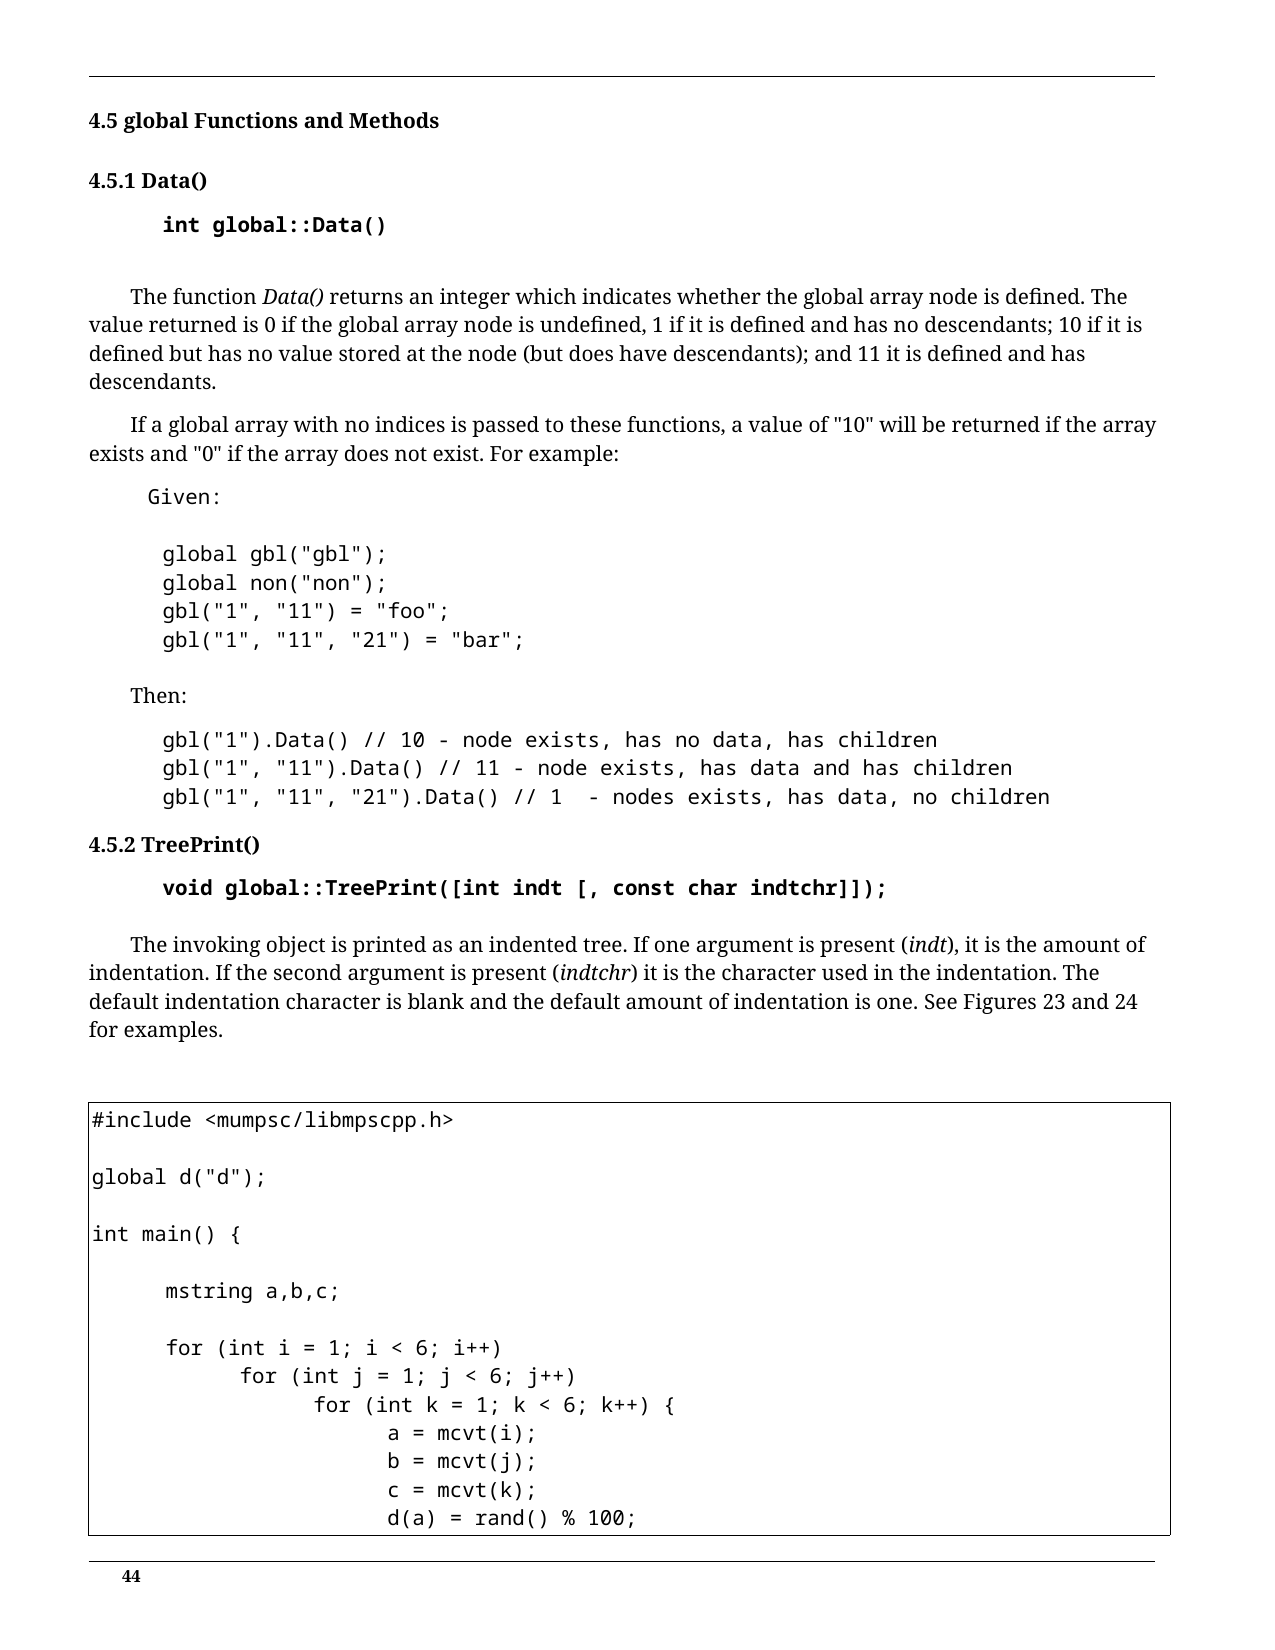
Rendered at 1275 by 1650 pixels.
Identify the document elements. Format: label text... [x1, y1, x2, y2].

text int global::Data() [88, 210, 1170, 238]
text gbl("1", "11", "21").Data() // 1 - nodes exists, has data, no children [162, 782, 1170, 810]
text void global::TreePrint([int indt [, const char indtchr]]); [88, 873, 1170, 902]
text The invoking object is printed as an indented tree. If one argument is present (indt), it is the amount of indentation. If the second argument is present (indtchr) it is the character used in the indentation. The default indentation character is blank and the default amount of indentation is one. See Figures 23 and 24 for examples. [88, 930, 1170, 1044]
subtitle global Functions and Methods [88, 107, 1170, 135]
text The function Data() returns an integer which indicates whether the global array node is defined. The value returned is 0 if the global array node is undefined, 1 if it is defined and has no descendants; 10 if it is defined but has no value stored at the node (but does have descendants); and 11 it is defined and has descendants. [88, 282, 1170, 396]
text gbl("1").Data() // 10 - node exists, has no data, has children [162, 725, 1170, 753]
text gbl("1", "11").Data() // 11 - node exists, has data and has children [162, 753, 1170, 782]
table_header #include <mumpsc/libmpscpp.h> global d("d"); int main() { mstring a,b,c; for (int i = 1; i < 6; i++) for (int j = 1; j < 6; j++) for (int k = 1; k < 6; k++) { a = mcvt(i); b = mcvt(j); c = mcvt(k); d(a) = rand() % 100; [89, 1103, 1170, 1535]
text If a global array with no indices is passed to these functions, a value of "10" will be returned if the array exists and "0" if the array does not exist. For example: [88, 411, 1170, 467]
text Given: [148, 482, 1111, 511]
text gbl("1", "11") = "foo"; [162, 596, 1170, 625]
text global non("non"); [162, 568, 1170, 596]
text Then: [88, 682, 1170, 710]
text global gbl("gbl"); [162, 539, 1170, 568]
subtitle Data() [88, 167, 1170, 195]
subtitle TreePrint() [88, 830, 1170, 858]
text gbl("1", "11", "21") = "bar"; [162, 625, 1170, 653]
